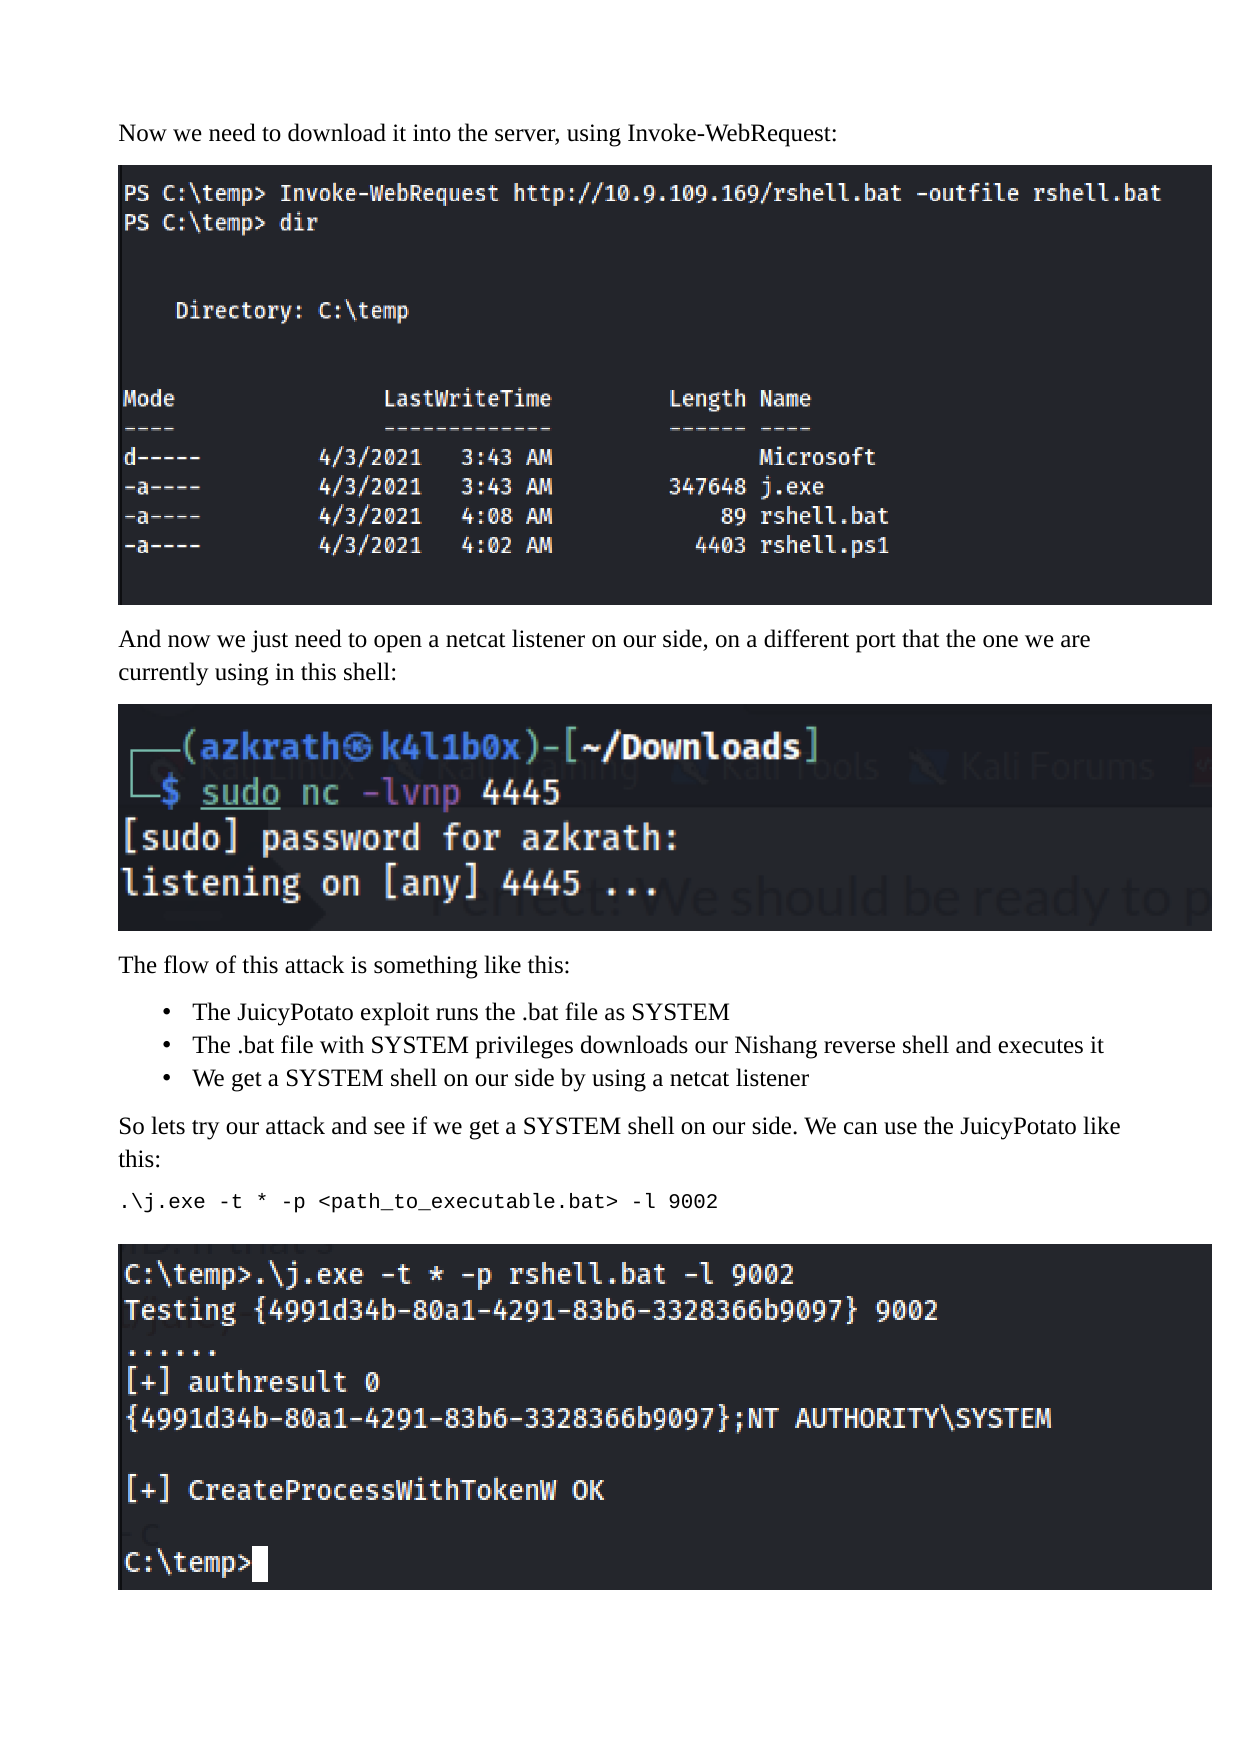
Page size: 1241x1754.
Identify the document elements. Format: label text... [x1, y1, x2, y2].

text .\j.exe -t * -p <path_to_executable.bat> -l 9002 [118, 1192, 1122, 1215]
list We get a SYSTEM shell on our side by using a netcat listener [162, 1063, 1122, 1092]
text Now we need to download it into the server, using Invoke-WebRequest: [118, 118, 1122, 147]
text The flow of this attack is something like this: [118, 950, 1122, 978]
picture [118, 704, 1212, 931]
picture [118, 1244, 1212, 1590]
text So lets try our attack and see if we get a SYSTEM shell on our side. We can use the JuicyPotato like this: [118, 1111, 1122, 1173]
list The .bat file with SYSTEM privileges downloads our Nishang reverse shell and executes it [162, 1030, 1122, 1059]
list The JuicyPotato exploit runs the .bat file as SYSTEM [162, 997, 1122, 1026]
picture [118, 165, 1212, 605]
text And now we just need to open a netcat listener on our side, on a different port that the one we are currently using in this shell: [118, 624, 1122, 685]
